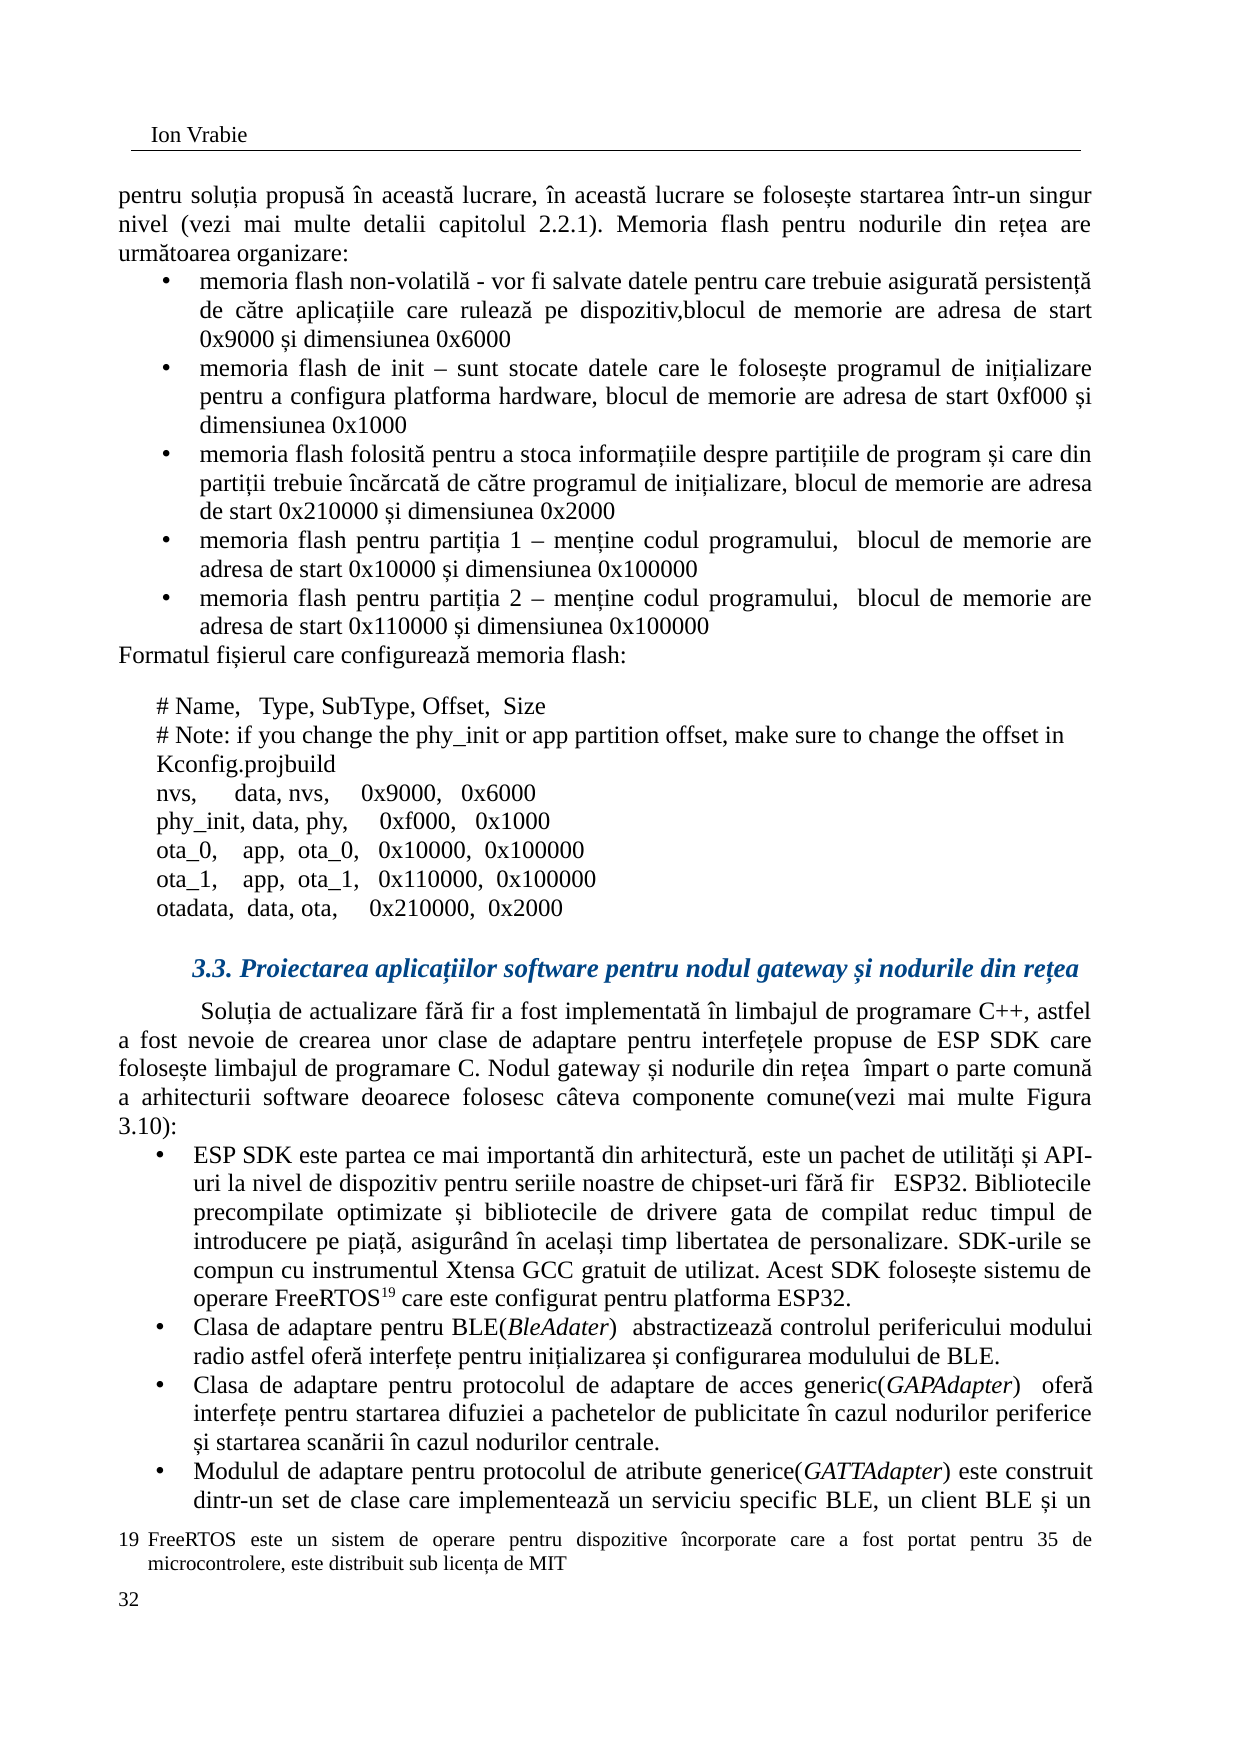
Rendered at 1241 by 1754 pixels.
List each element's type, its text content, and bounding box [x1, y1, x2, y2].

list ESP SDK este partea ce mai importantă din arhitectură, este un pachet de utilități și API-uri la nivel de dispozitiv pentru seriile noastre de chipset-uri fără fir ESP32. Bibliotecile precompilate optimizate și bibliotecile de drivere gata de compilat reduc timpul de introducere pe piață, asigurând în același timp libertatea de personalizare. SDK-urile se compun cu instrumentul Xtensa GCC gratuit de utilizat. Acest SDK folosește sistemu de operare FreeRTOS care este configurat pentru platforma ESP32. [156, 1140, 1093, 1312]
list Modulul de adaptare pentru protocolul de atribute generice(GATTAdapter) este construit dintr-un set de clase care implementează un serviciu specific BLE, un client BLE și un [156, 1456, 1093, 1513]
list memoria flash folosită pentru a stoca informațiile despre partițiile de program și care din partiții trebuie încărcată de către programul de inițializare, blocul de memorie are adresa de start 0x210000 și dimensiunea 0x2000 [162, 439, 1093, 525]
text Soluția de actualizare fără fir a fost implementată în limbajul de programare C++, astfel a fost nevoie de crearea unor clase de adaptare pentru interfețele propuse de ESP SDK care folosește limbajul de programare C. Nodul gateway și nodurile din rețea împart o parte comună a arhitecturii software deoarece folosesc câteva componente comune(vezi mai multe Figura 3.10): [118, 996, 1093, 1140]
list Clasa de adaptare pentru BLE(BleAdater) abstractizează controlul perifericului modului radio astfel oferă interfețe pentru inițializarea și configurarea modulului de BLE. [156, 1312, 1093, 1370]
list memoria flash pentru partiția 2 – menține codul programului, blocul de memorie are adresa de start 0x110000 și dimensiunea 0x100000 [162, 583, 1093, 640]
list memoria flash de init – sunt stocate datele care le folosește programul de inițializare pentru a configura platforma hardware, blocul de memorie are adresa de start 0xf000 și dimensiunea 0x1000 [162, 353, 1093, 439]
text Formatul fișierul care configurează memoria flash: [118, 640, 1093, 669]
list memoria flash non-volatilă - vor fi salvate datele pentru care trebuie asigurată persistență de către aplicațiile care rulează pe dispozitiv,blocul de memorie are adresa de start 0x9000 și dimensiunea 0x6000 [162, 266, 1093, 353]
list FreeRTOS este un sistem de operare pentru dispozitive încorporate care a fost portat pentru 35 de microcontrolere, este distribuit sub licența de MIT [118, 1527, 1093, 1575]
text pentru soluția propusă în această lucrare, în această lucrare se folosește startarea într-un singur nivel (vezi mai multe detalii capitolul 2.2.1). Memoria flash pentru nodurile din rețea are următoarea organizare: [118, 180, 1093, 266]
subtitle Proiectarea aplicațiilor software pentru nodul gateway și nodurile din rețea [192, 952, 1093, 984]
list Clasa de adaptare pentru protocolul de adaptare de acces generic(GAPAdapter) oferă interfețe pentru startarea difuziei a pachetelor de publicitate în cazul nodurilor periferice și startarea scanării în cazul nodurilor centrale. [156, 1370, 1093, 1456]
list memoria flash pentru partiția 1 – menține codul programului, blocul de memorie are adresa de start 0x10000 și dimensiunea 0x100000 [162, 525, 1093, 583]
